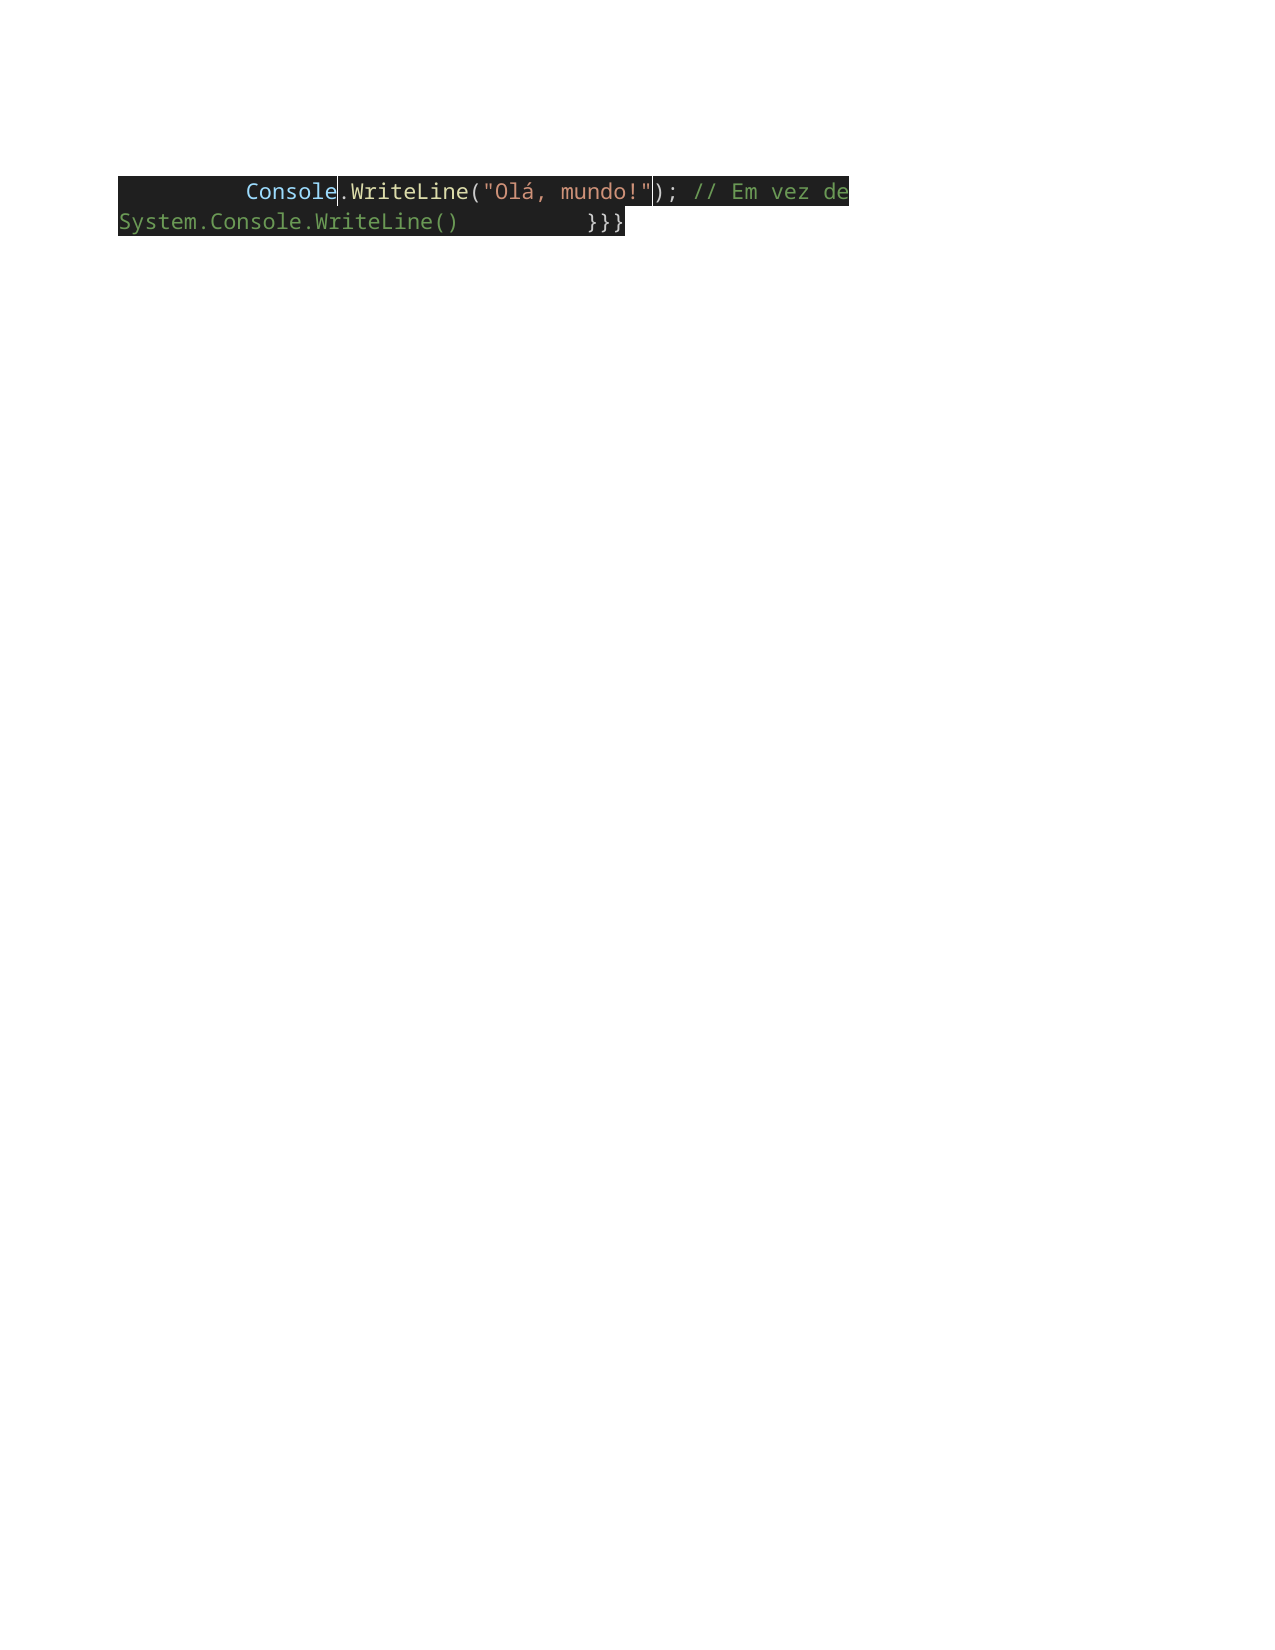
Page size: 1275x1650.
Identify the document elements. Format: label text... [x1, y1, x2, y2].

text Console.WriteLine("Olá, mundo!"); // Em vez de System.Console.WriteLine() }}} [118, 176, 1157, 236]
